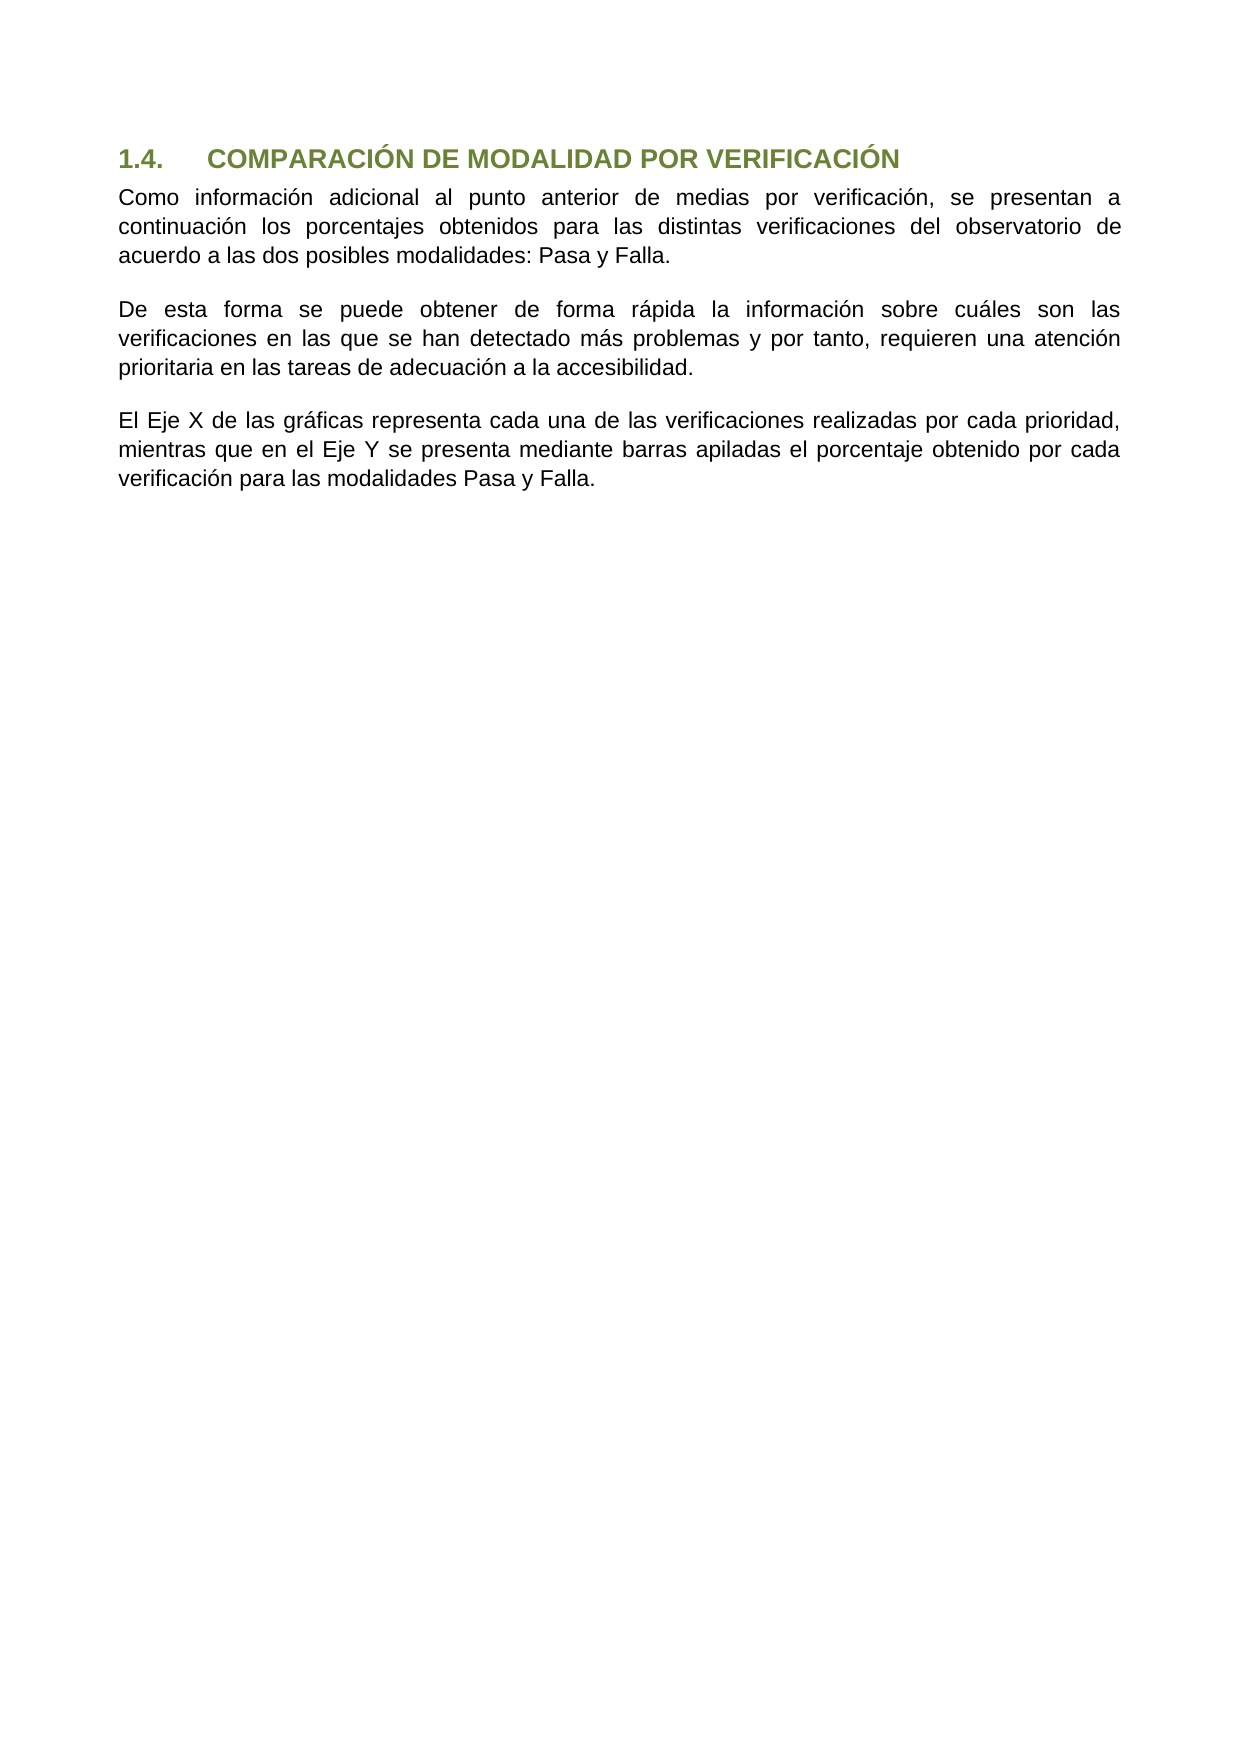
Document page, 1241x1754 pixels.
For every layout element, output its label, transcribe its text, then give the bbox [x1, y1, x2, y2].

text De esta forma se puede obtener de forma rápida la información sobre cuáles son las verificaciones en las que se han detectado más problemas y por tanto, requieren una atención prioritaria en las tareas de adecuación a la accesibilidad. [118, 296, 1122, 380]
text Como información adicional al punto anterior de medias por verificación, se presentan a continuación los porcentajes obtenidos para las distintas verificaciones del observatorio de acuerdo a las dos posibles modalidades: Pasa y Falla. [118, 184, 1122, 268]
text El Eje X de las gráficas representa cada una de las verificaciones realizadas por cada prioridad, mientras que en el Eje Y se presenta mediante barras apiladas el porcentaje obtenido por cada verificación para las modalidades Pasa y Falla. [118, 407, 1122, 492]
subtitle Comparación de modalidad por verificación [118, 143, 1122, 174]
